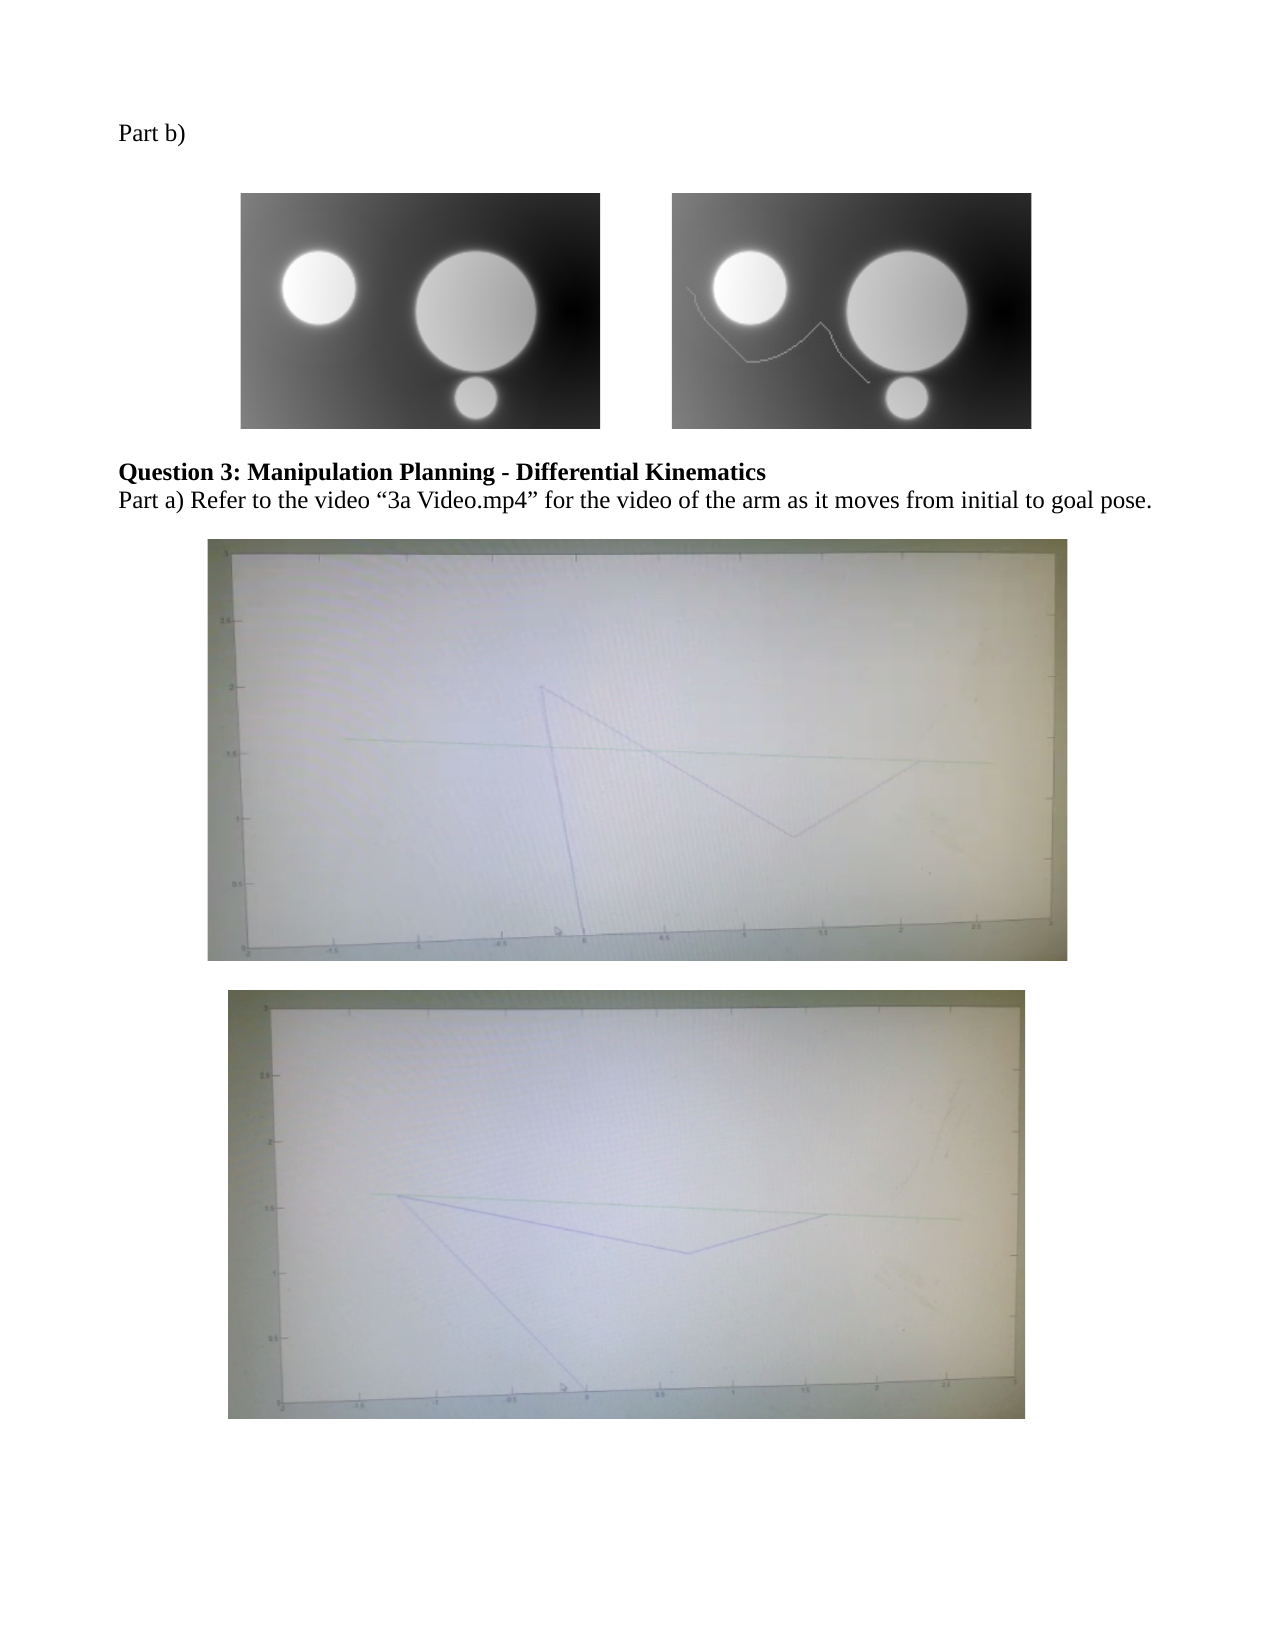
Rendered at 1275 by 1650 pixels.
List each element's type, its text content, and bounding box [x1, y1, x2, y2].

picture [207, 539, 1068, 961]
text Part a) Refer to the video “3a Video.mp4” for the video of the arm as it moves from initial to goal pose. [118, 486, 1157, 514]
text Part b) [118, 118, 1157, 147]
picture [240, 193, 600, 429]
text Question 3: Manipulation Planning - Differential Kinematics [118, 457, 1157, 486]
picture [228, 990, 1025, 1419]
picture [671, 193, 1032, 429]
